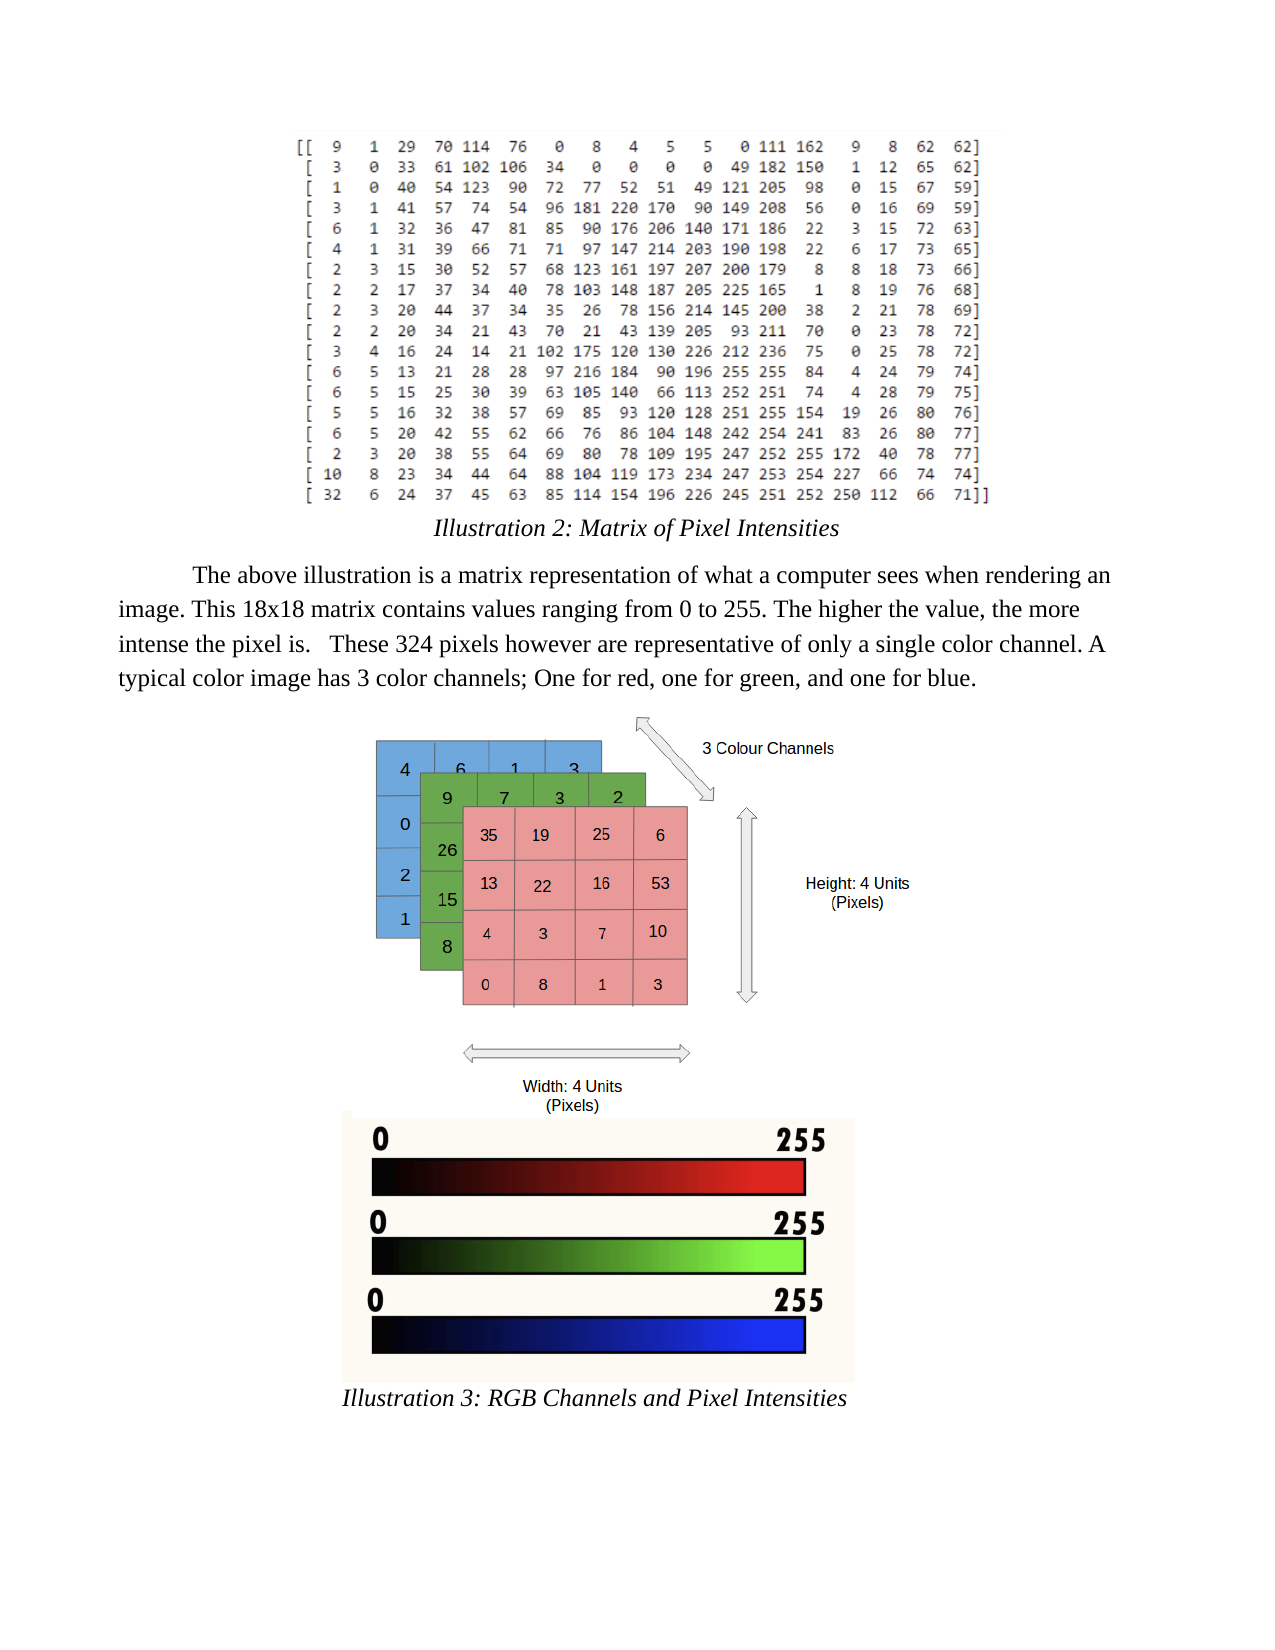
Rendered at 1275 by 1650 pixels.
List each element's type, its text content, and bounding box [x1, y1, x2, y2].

text Illustration 2: Matrix of Pixel Intensities [272, 514, 1003, 542]
text The above illustration is a matrix representation of what a computer sees when rendering an image. This 18x18 matrix contains values ranging from 0 to 255. The higher the value, the more intense the pixel is. These 324 pixels however are representative of only a single color channel. A typical color image has 3 color channels; One for red, one for green, and one for blue. [118, 560, 1157, 692]
picture [341, 712, 924, 1383]
picture [272, 130, 1003, 514]
text Illustration 3: RGB Channels and Pixel Intensities [342, 1383, 854, 1412]
